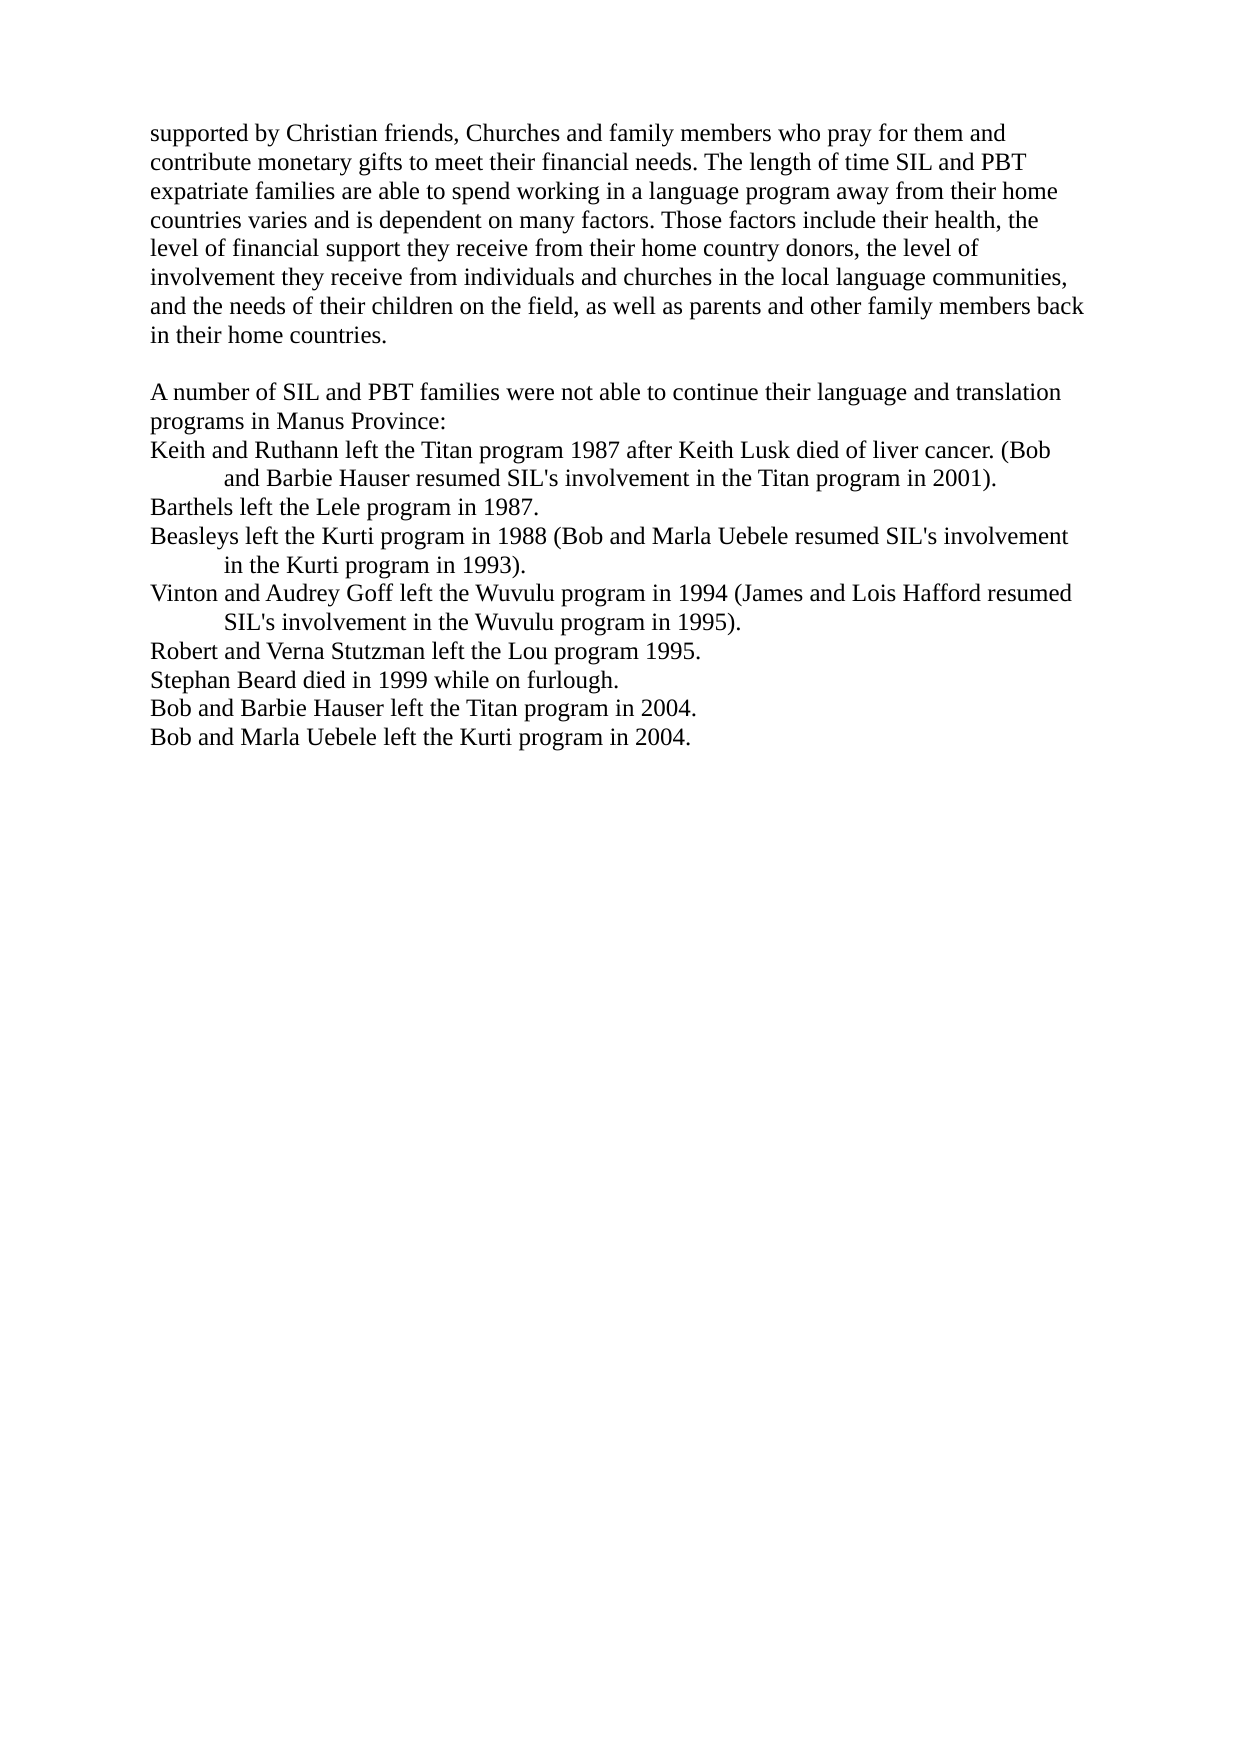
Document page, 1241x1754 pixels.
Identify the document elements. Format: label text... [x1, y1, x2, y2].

text Bob and Barbie Hauser left the Titan program in 2004. [150, 693, 1090, 722]
text Vinton and Audrey Goff left the Wuvulu program in 1994 (James and Lois Hafford resumed SIL's involvement in the Wuvulu program in 1995). [150, 578, 1090, 636]
text supported by Christian friends, Churches and family members who pray for them and contribute monetary gifts to meet their financial needs. The length of time SIL and PBT expatriate families are able to spend working in a language program away from their home countries varies and is dependent on many factors. Those factors include their health, the level of financial support they receive from their home country donors, the level of involvement they receive from individuals and churches in the local language communities, and the needs of their children on the field, as well as parents and other family members back in their home countries. [150, 118, 1090, 348]
text Barthels left the Lele program in 1987. [150, 492, 1090, 521]
text Stephan Beard died in 1999 while on furlough. [150, 665, 1090, 693]
text Bob and Marla Uebele left the Kurti program in 2004. [150, 722, 1090, 751]
text Robert and Verna Stutzman left the Lou program 1995. [150, 636, 1090, 665]
text Beasleys left the Kurti program in 1988 (Bob and Marla Uebele resumed SIL's involvement in the Kurti program in 1993). [150, 521, 1090, 578]
text A number of SIL and PBT families were not able to continue their language and translation programs in Manus Province: [150, 377, 1090, 435]
text Keith and Ruthann left the Titan program 1987 after Keith Lusk died of liver cancer. (Bob and Barbie Hauser resumed SIL's involvement in the Titan program in 2001). [150, 435, 1090, 492]
